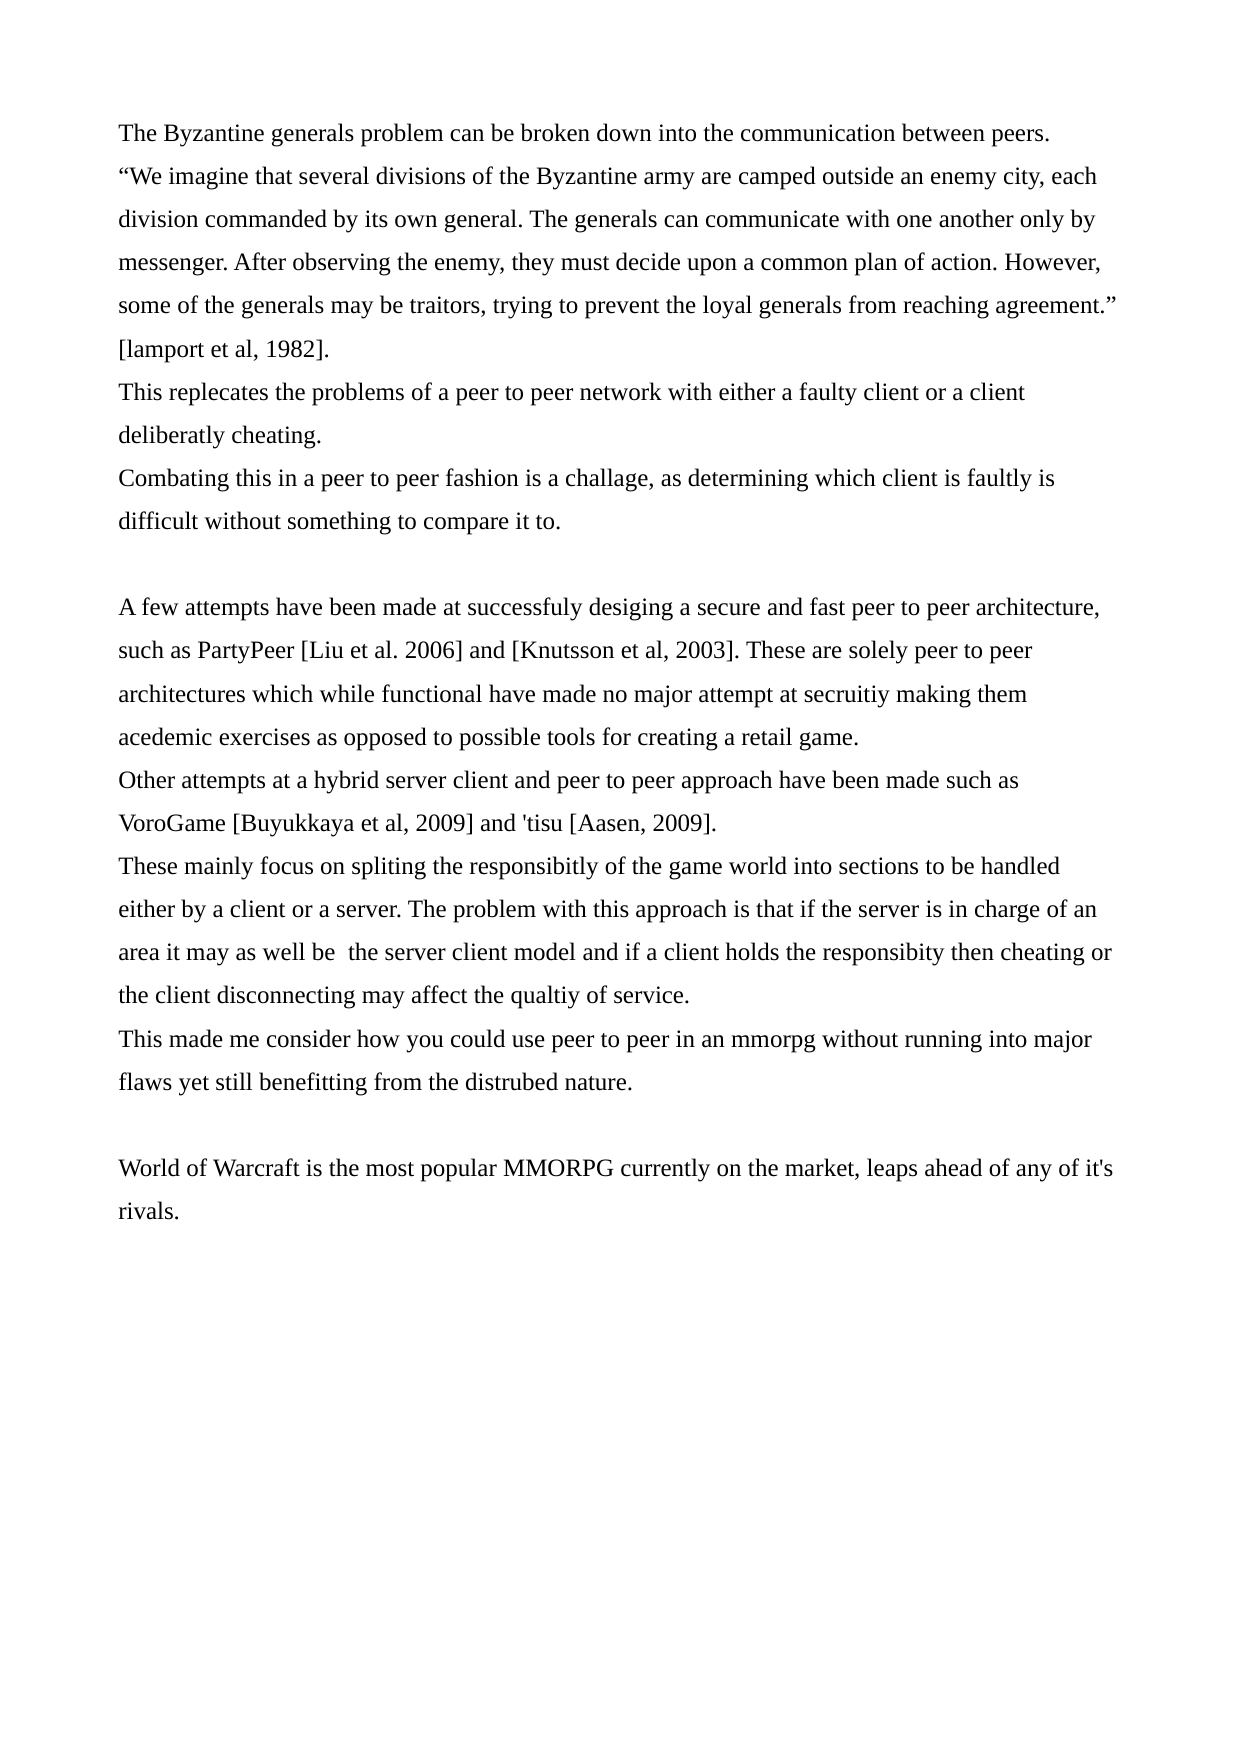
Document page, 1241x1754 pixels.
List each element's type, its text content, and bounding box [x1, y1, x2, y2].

text The Byzantine generals problem can be broken down into the communication between peers. [118, 118, 1122, 147]
text This replecates the problems of a peer to peer network with either a faulty client or a client deliberatly cheating. [118, 377, 1122, 449]
text “We imagine that several divisions of the Byzantine army are camped outside an enemy city, each division commanded by its own general. The generals can communicate with one another only by messenger. After observing the enemy, they must decide upon a common plan of action. However, some of the generals may be traitors, trying to prevent the loyal generals from reaching agreement.” [118, 161, 1122, 319]
text Combating this in a peer to peer fashion is a challage, as determining which client is faultly is difficult without something to compare it to. [118, 463, 1122, 535]
text such as PartyPeer [Liu et al. 2006] and [Knutsson et al, 2003]. These are solely peer to peer architectures which while functional have made no major attempt at secruitiy making them acedemic exercises as opposed to possible tools for creating a retail game. [118, 636, 1122, 751]
text World of Warcraft is the most popular MMORPG currently on the market, leaps ahead of any of it's rivals. [118, 1153, 1122, 1225]
text A few attempts have been made at successfuly desiging a secure and fast peer to peer architecture, [118, 592, 1122, 621]
text [lamport et al, 1982]. [118, 334, 1122, 362]
text Other attempts at a hybrid server client and peer to peer approach have been made such as VoroGame [Buyukkaya et al, 2009] and 'tisu [Aasen, 2009]. [118, 765, 1122, 837]
text This made me consider how you could use peer to peer in an mmorpg without running into major flaws yet still benefitting from the distrubed nature. [118, 1024, 1122, 1096]
text These mainly focus on spliting the responsibitly of the game world into sections to be handled either by a client or a server. The problem with this approach is that if the server is in charge of an area it may as well be the server client model and if a client holds the responsibity then cheating or the client disconnecting may affect the qualtiy of service. [118, 851, 1122, 1009]
